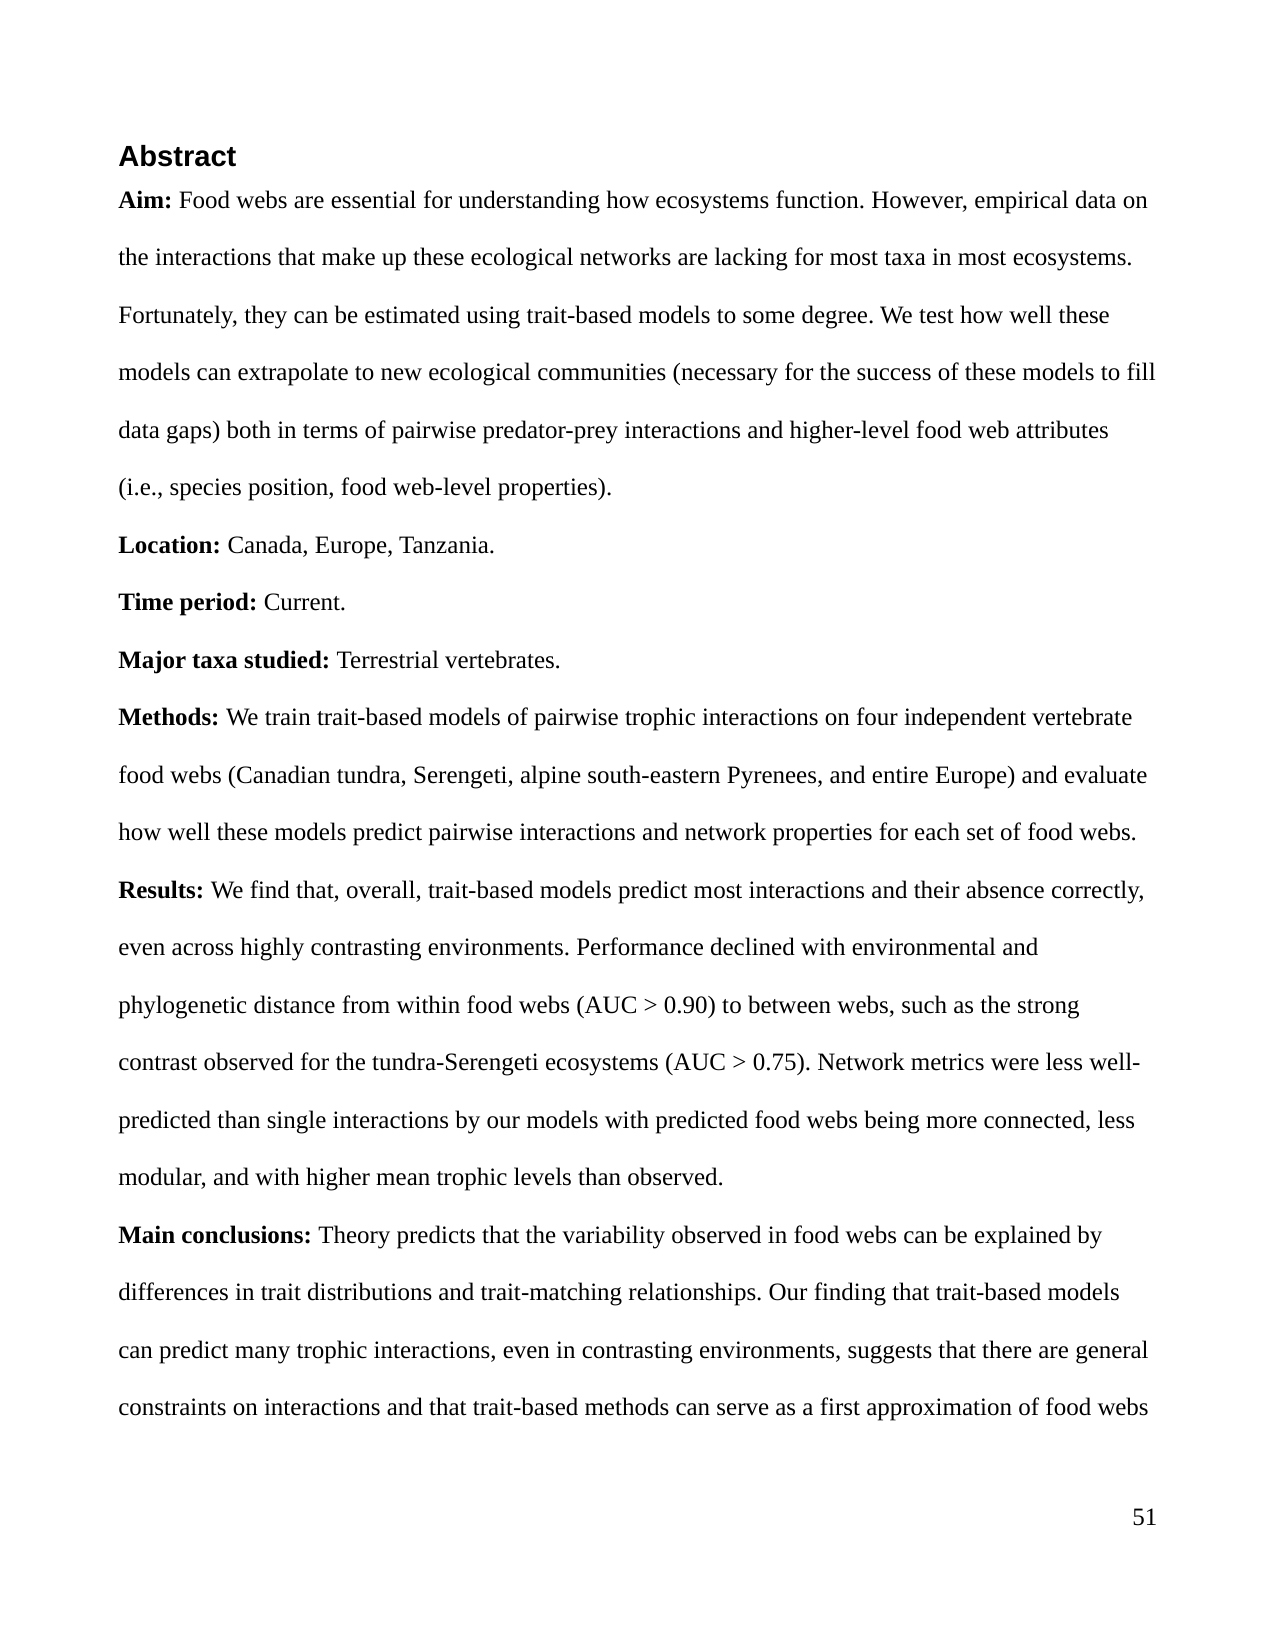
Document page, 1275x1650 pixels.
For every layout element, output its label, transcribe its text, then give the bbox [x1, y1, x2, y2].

text Major taxa studied: Terrestrial vertebrates. [118, 645, 1157, 674]
subtitle Abstract [118, 139, 1157, 172]
text Methods: We train trait-based models of pairwise trophic interactions on four independent vertebrate food webs (Canadian tundra, Serengeti, alpine south-eastern Pyrenees, and entire Europe) and evaluate how well these models predict pairwise interactions and network properties for each set of food webs. [118, 702, 1157, 846]
text Time period: Current. [118, 587, 1157, 616]
text Results: We find that, overall, trait-based models predict most interactions and their absence correctly, even across highly contrasting environments. Performance declined with environmental and phylogenetic distance from within food webs (AUC > 0.90) to between webs, such as the strong contrast observed for the tundra-Serengeti ecosystems (AUC > 0.75). Network metrics were less well-predicted than single interactions by our models with predicted food webs being more connected, less modular, and with higher mean trophic levels than observed. [118, 875, 1157, 1191]
text Location: Canada, Europe, Tanzania. [118, 530, 1157, 559]
text Main conclusions: Theory predicts that the variability observed in food webs can be explained by differences in trait distributions and trait-matching relationships. Our finding that trait-based models can predict many trophic interactions, even in contrasting environments, suggests that there are general constraints on interactions and that trait-based methods can serve as a first approximation of food webs [118, 1220, 1157, 1421]
text Aim: Food webs are essential for understanding how ecosystems function. However, empirical data on the interactions that make up these ecological networks are lacking for most taxa in most ecosystems. Fortunately, they can be estimated using trait-based models to some degree. We test how well these models can extrapolate to new ecological communities (necessary for the success of these models to fill data gaps) both in terms of pairwise predator-prey interactions and higher-level food web attributes (i.e., species position, food web-level properties). [118, 185, 1157, 501]
